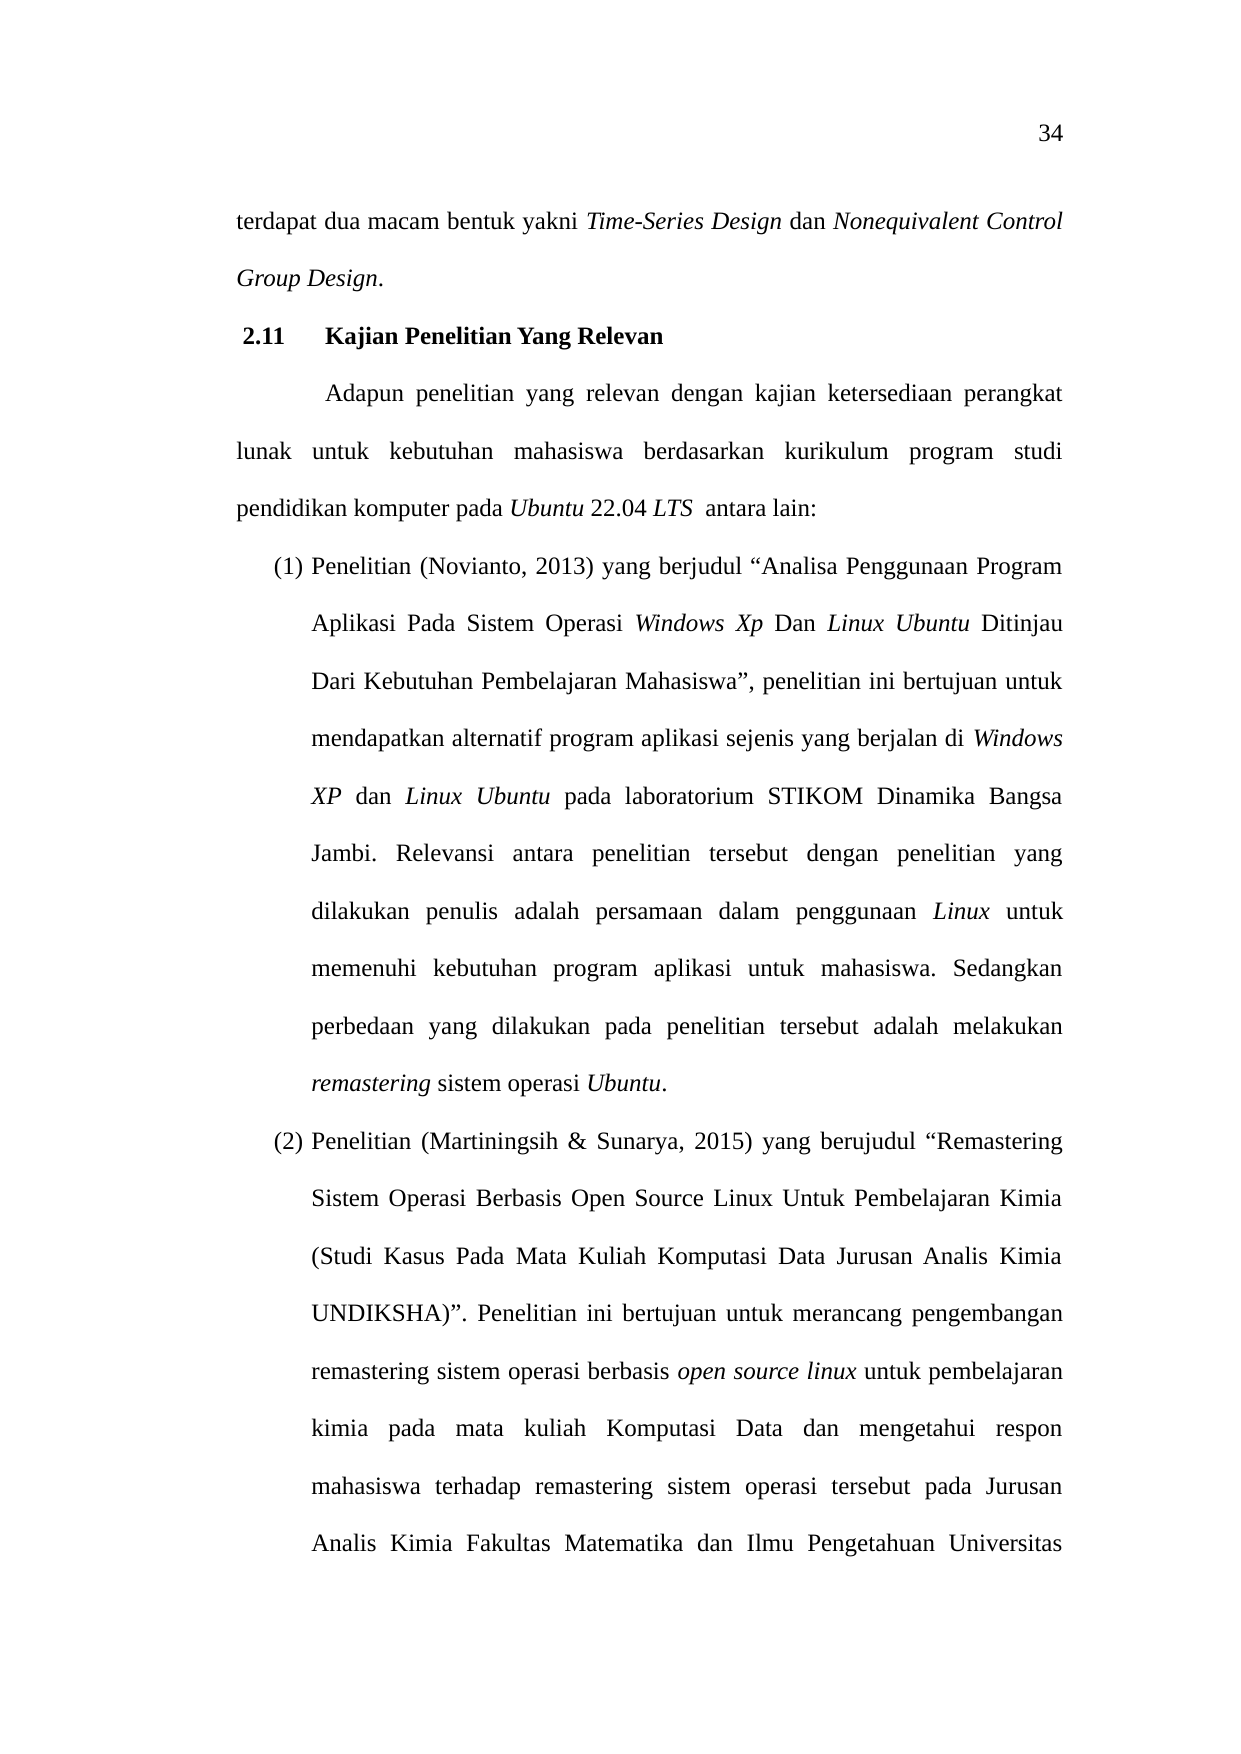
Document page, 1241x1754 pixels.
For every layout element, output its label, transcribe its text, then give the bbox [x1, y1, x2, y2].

subtitle Kajian Penelitian Yang Relevan [236, 321, 1063, 350]
list Penelitian (Martiningsih & Sunarya, 2015)⁠ yang berujudul “Remastering Sistem Operasi Berbasis Open Source Linux Untuk Pembelajaran Kimia (Studi Kasus Pada Mata Kuliah Komputasi Data Jurusan Analis Kimia UNDIKSHA)”. Penelitian ini bertujuan untuk merancang pengembangan remastering sistem operasi berbasis open source linux untuk pembelajaran kimia pada mata kuliah Komputasi Data dan mengetahui respon mahasiswa terhadap remastering sistem operasi tersebut pada Jurusan Analis Kimia Fakultas Matematika dan Ilmu Pengetahuan Universitas [274, 1126, 1063, 1557]
text terdapat dua macam bentuk yakni Time-Series Design dan Nonequivalent Control Group Design. [236, 206, 1063, 292]
list Penelitian (Novianto, 2013) yang berjudul “Analisa Penggunaan Program Aplikasi Pada Sistem Operasi Windows Xp Dan Linux Ubuntu Ditinjau Dari Kebutuhan Pembelajaran Mahasiswa”, penelitian ini bertujuan untuk mendapatkan alternatif program aplikasi sejenis yang berjalan di Windows XP dan Linux Ubuntu pada laboratorium STIKOM Dinamika Bangsa Jambi. Relevansi antara penelitian tersebut dengan penelitian yang dilakukan penulis adalah persamaan dalam penggunaan Linux untuk memenuhi kebutuhan program aplikasi untuk mahasiswa. Sedangkan perbedaan yang dilakukan pada penelitian tersebut adalah melakukan remastering sistem operasi Ubuntu. [274, 551, 1063, 1097]
text Adapun penelitian yang relevan dengan kajian ketersediaan perangkat lunak untuk kebutuhan mahasiswa berdasarkan kurikulum program studi pendidikan komputer pada Ubuntu 22.04 LTS antara lain: [236, 378, 1063, 522]
